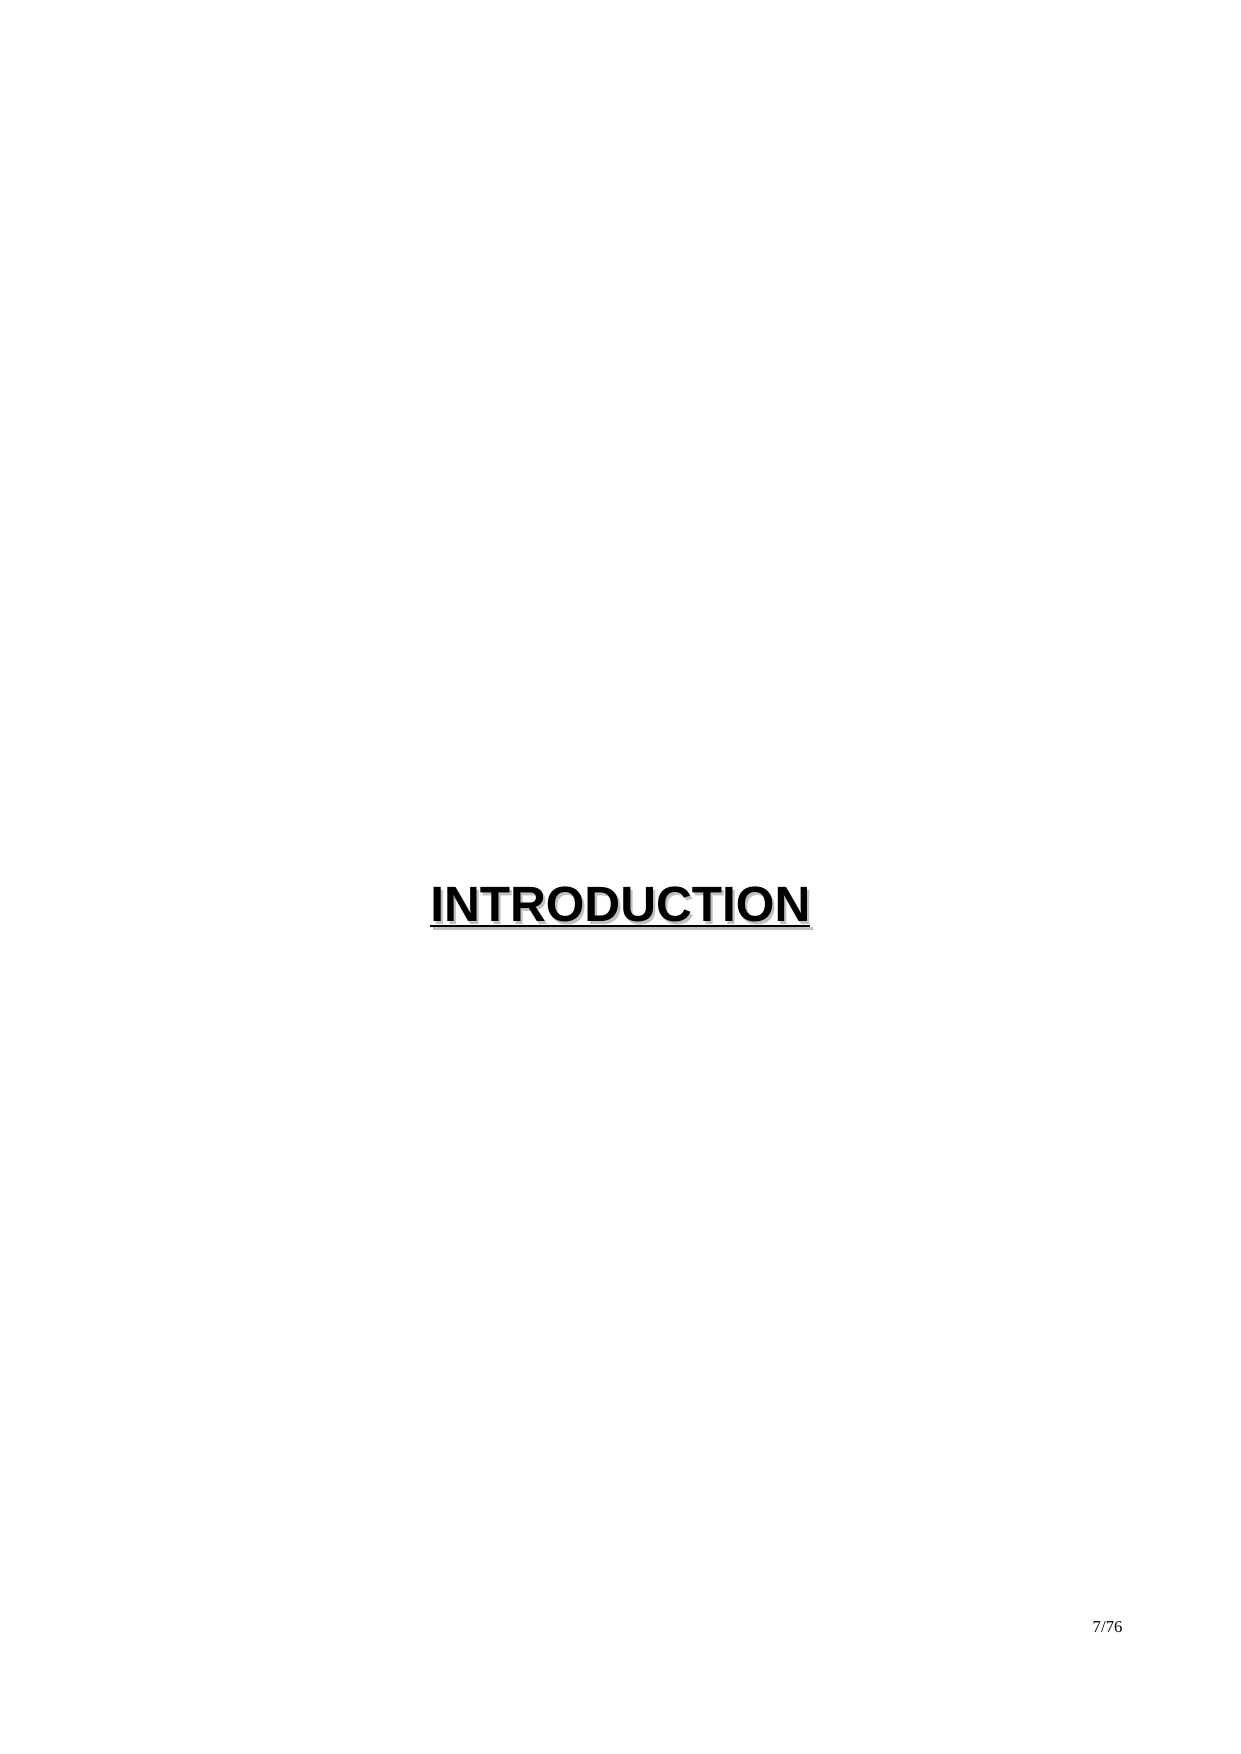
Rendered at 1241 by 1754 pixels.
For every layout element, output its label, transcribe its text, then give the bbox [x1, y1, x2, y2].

subtitle INTRODUCTION [118, 875, 1122, 932]
